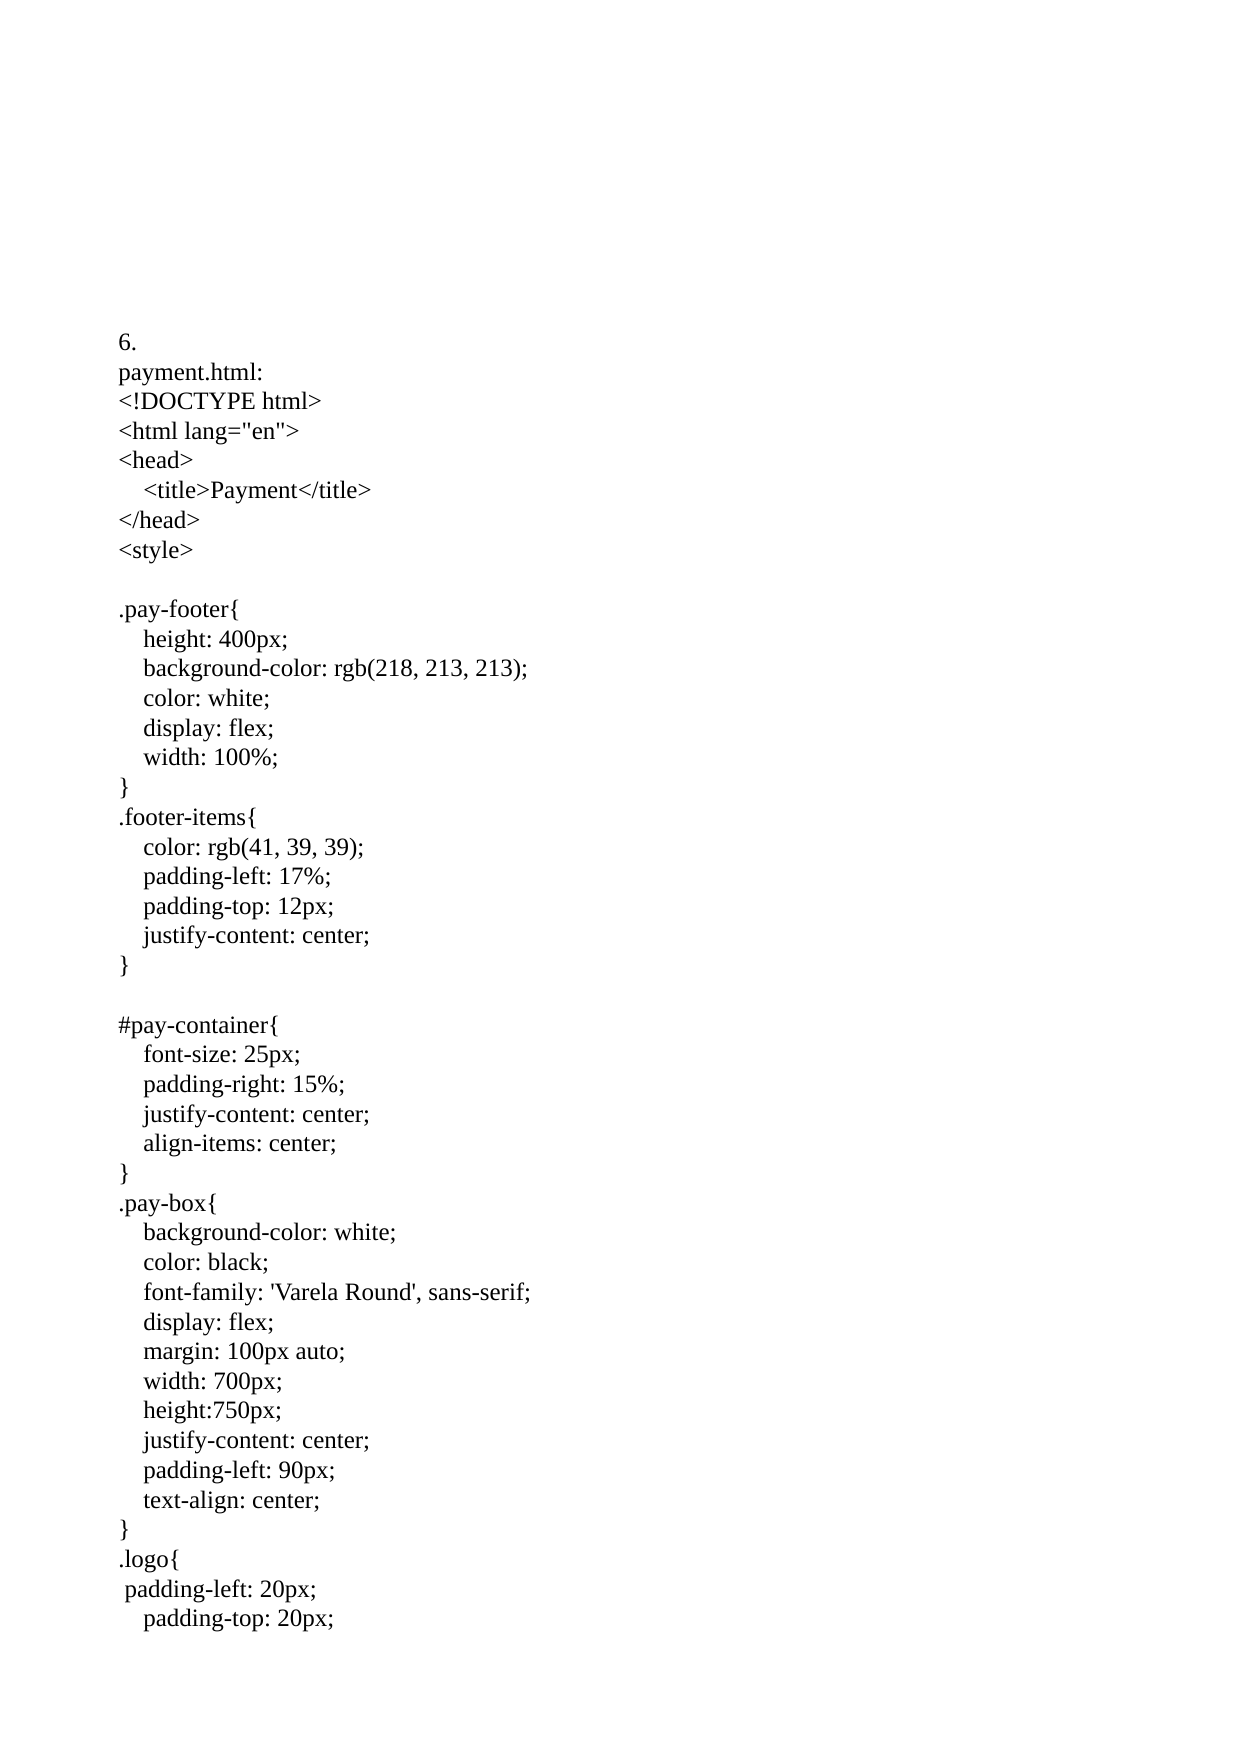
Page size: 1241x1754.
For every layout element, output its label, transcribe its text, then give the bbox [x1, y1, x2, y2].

text align-items: center; [118, 1127, 1122, 1157]
text justify-content: center; [118, 920, 1122, 949]
text color: white; [118, 682, 1122, 712]
text padding-left: 90px; [118, 1454, 1122, 1484]
text padding-top: 20px; [118, 1602, 1122, 1632]
text </head> [118, 504, 1122, 534]
text .pay-box{ [118, 1187, 1122, 1217]
text justify-content: center; [118, 1098, 1122, 1127]
text <html lang="en"> [118, 415, 1122, 445]
text height:750px; [118, 1395, 1122, 1424]
text background-color: rgb(218, 213, 213); [118, 652, 1122, 682]
text } [118, 1513, 1122, 1543]
text padding-top: 12px; [118, 890, 1122, 920]
text font-family: 'Varela Round', sans-serif; [118, 1276, 1122, 1306]
text payment.html: [118, 356, 1122, 385]
text padding-left: 20px; [118, 1573, 1122, 1602]
text display: flex; [118, 712, 1122, 742]
text display: flex; [118, 1306, 1122, 1335]
text margin: 100px auto; [118, 1335, 1122, 1365]
text <style> [118, 534, 1122, 563]
text .pay-footer{ [118, 593, 1122, 623]
text color: rgb(41, 39, 39); [118, 831, 1122, 860]
text height: 400px; [118, 623, 1122, 652]
text text-align: center; [118, 1484, 1122, 1513]
text <!DOCTYPE html> [118, 385, 1122, 415]
text } [118, 1157, 1122, 1187]
text width: 700px; [118, 1365, 1122, 1395]
text justify-content: center; [118, 1424, 1122, 1454]
text } [118, 771, 1122, 801]
text width: 100%; [118, 742, 1122, 771]
text } [118, 949, 1122, 979]
text 6. [118, 326, 1122, 356]
text .footer-items{ [118, 801, 1122, 831]
text background-color: white; [118, 1217, 1122, 1246]
text <title>Payment</title> [118, 474, 1122, 504]
text color: black; [118, 1246, 1122, 1276]
text <head> [118, 445, 1122, 474]
text padding-right: 15%; [118, 1068, 1122, 1098]
text .logo{ [118, 1543, 1122, 1573]
text padding-left: 17%; [118, 860, 1122, 890]
text font-size: 25px; [118, 1038, 1122, 1068]
text #pay-container{ [118, 1009, 1122, 1038]
